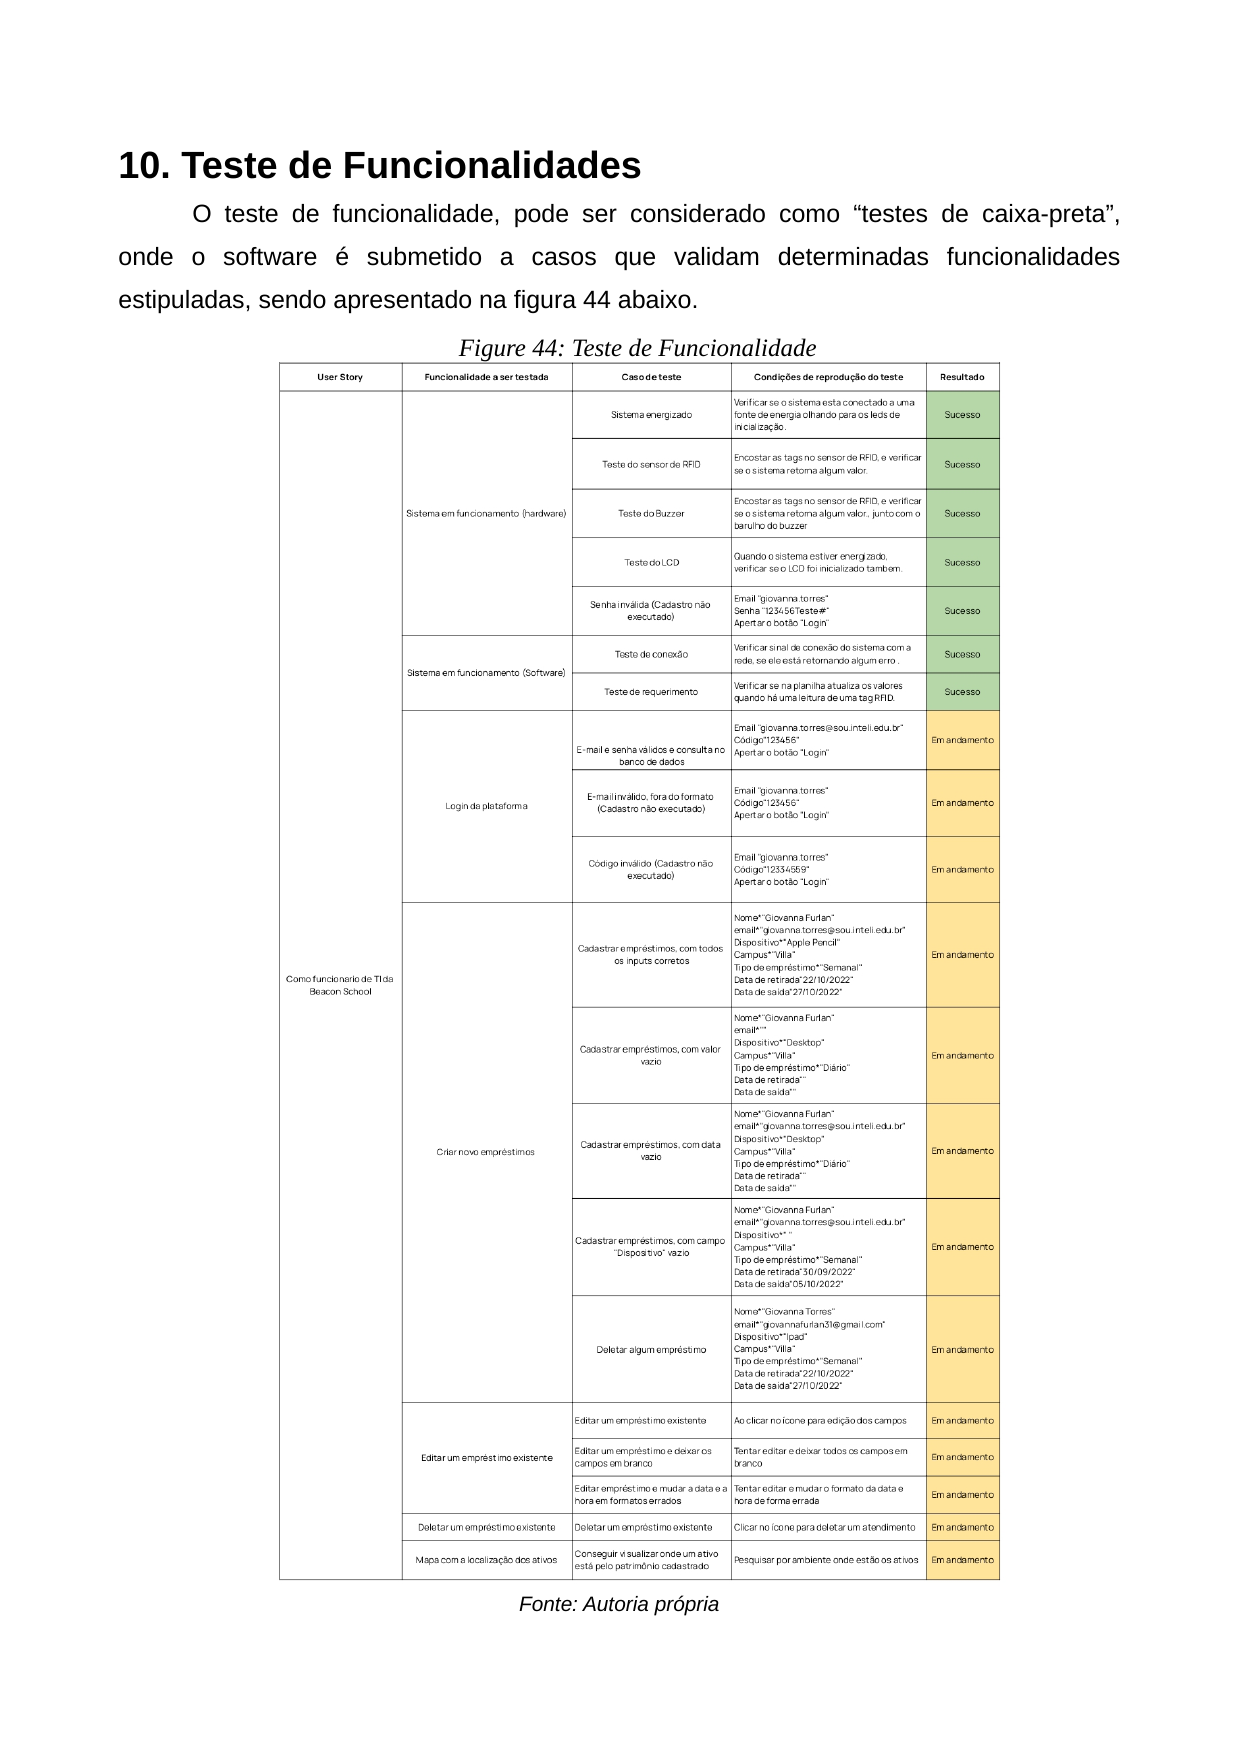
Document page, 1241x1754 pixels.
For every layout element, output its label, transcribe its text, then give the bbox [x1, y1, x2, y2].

subtitle 10. Teste de Funcionalidades [118, 143, 1122, 187]
picture [271, 362, 1007, 1586]
text O teste de funcionalidade, pode ser considerado como “testes de caixa-preta”, onde o software é submetido a casos que validam determinadas funcionalidades estipuladas, sendo apresentado na figura 44 abaixo. [118, 199, 1122, 314]
text [260, 321, 1018, 333]
text Fonte: Autoria própria [118, 337, 1122, 1616]
text Figure 44: Teste de Funcionalidade [260, 333, 1018, 362]
